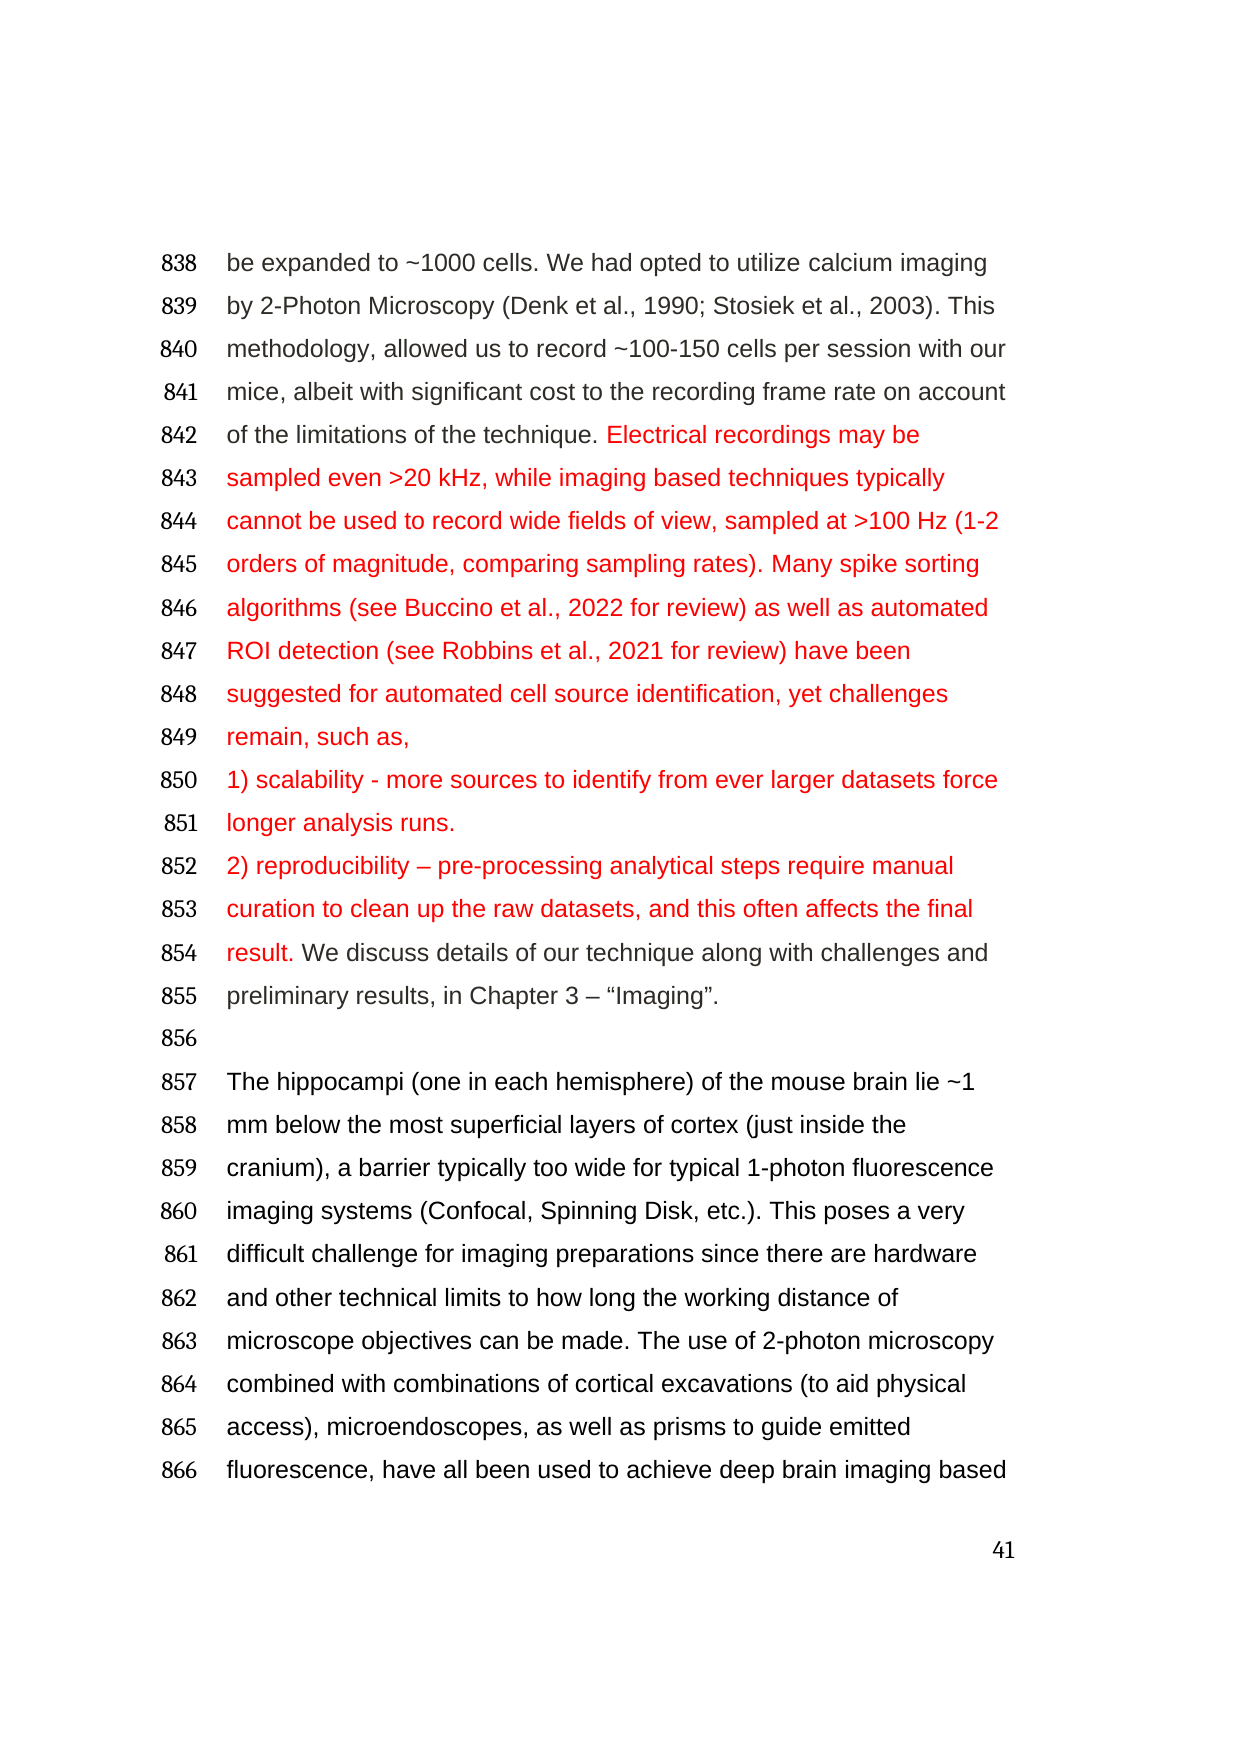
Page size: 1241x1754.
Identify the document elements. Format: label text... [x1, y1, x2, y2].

text 1) scalability - more sources to identify from ever larger datasets force longer analysis runs. [226, 765, 1014, 837]
text 2) reproducibility – pre-processing analytical steps require manual curation to clean up the raw datasets, and this often affects the final result. We discuss details of our technique along with challenges and preliminary results, in Chapter 3 – “Imaging”. [226, 851, 1014, 1009]
text be expanded to ~1000 cells. We had opted to utilize calcium imaging by 2-Photon Microscopy (Denk et al., 1990; Stosiek et al., 2003)⁠. This methodology, allowed us to record ~100-150 cells per session with our mice, albeit with significant cost to the recording frame rate on account of the limitations of the technique. Electrical recordings may be sampled even >20 kHz, while imaging based techniques typically cannot be used to record wide fields of view, sampled at >100 Hz (1-2 orders of magnitude, comparing sampling rates). Many spike sorting algorithms (see Buccino et al., 2022 for review) as well as automated ROI detection (see Robbins et al., 2021 for review) have been suggested for automated cell source identification, yet challenges remain, such as, [226, 248, 1014, 751]
text The hippocampi (one in each hemisphere) of the mouse brain lie ~1 mm below the most superficial layers of cortex (just inside the cranium), a barrier typically too wide for typical 1-photon fluorescence imaging systems (Confocal, Spinning Disk, etc.). This poses a very difficult challenge for imaging preparations since there are hardware and other technical limits to how long the working distance of microscope objectives can be made. The use of 2-photon microscopy combined with combinations of cortical excavations (to aid physical access), microendoscopes, as well as prisms to guide emitted fluorescence, have all been used to achieve deep brain imaging based [226, 1067, 1014, 1484]
